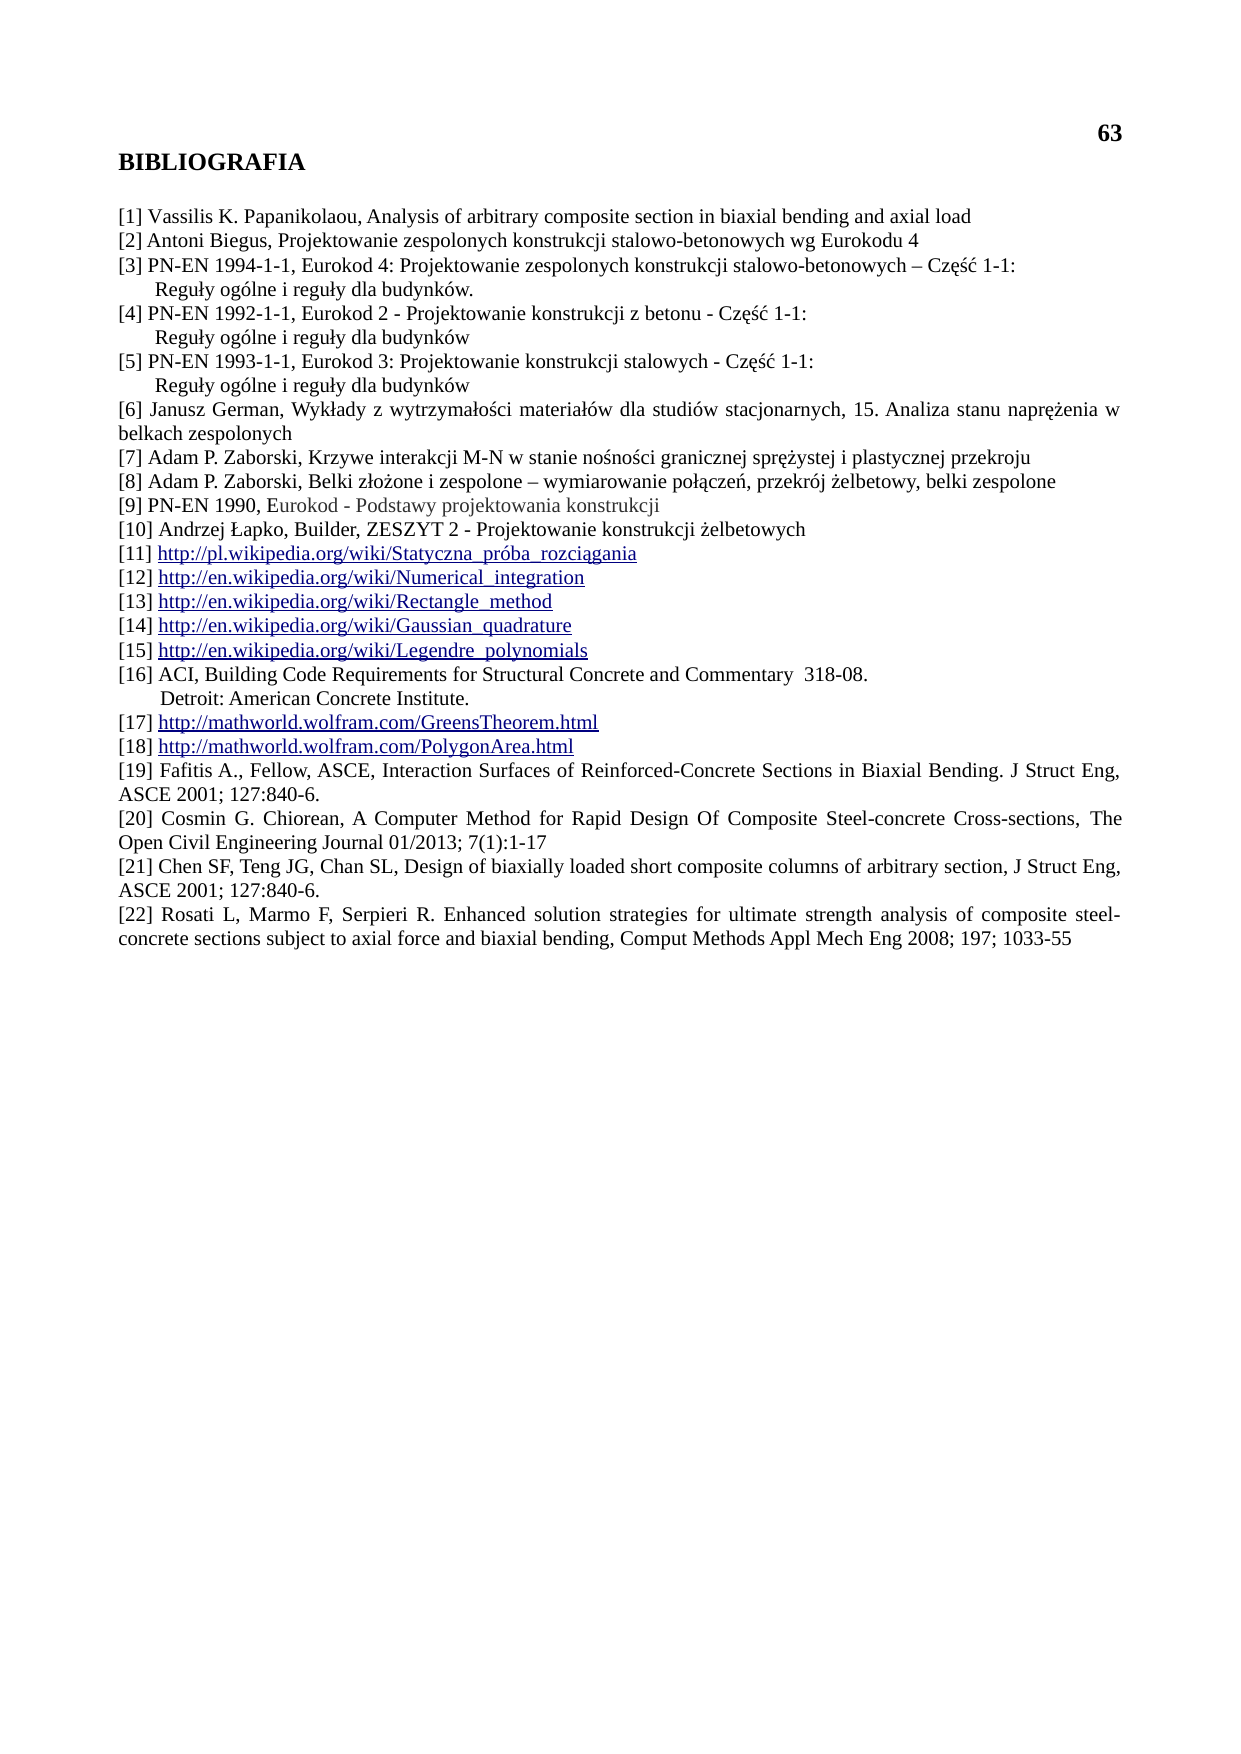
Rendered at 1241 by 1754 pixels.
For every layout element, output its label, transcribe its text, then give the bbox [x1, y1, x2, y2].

text [18] http://mathworld.wolfram.com/PolygonArea.html [118, 734, 1122, 758]
text [3] PN-EN 1994-1-1, Eurokod 4: Projektowanie zespolonych konstrukcji stalowo-betonowych – Część 1-1: Reguły ogólne i reguły dla budynków. [118, 252, 1122, 301]
text [4] PN-EN 1992-1-1, Eurokod 2 - Projektowanie konstrukcji z betonu - Część 1-1: Reguły ogólne i reguły dla budynków [118, 301, 1122, 349]
text [12] http://en.wikipedia.org/wiki/Numerical_integration [118, 565, 1122, 589]
text [13] http://en.wikipedia.org/wiki/Rectangle_method [118, 589, 1122, 613]
text [17] http://mathworld.wolfram.com/GreensTheorem.html [118, 710, 1122, 734]
text [15] http://en.wikipedia.org/wiki/Legendre_polynomials [118, 637, 1122, 662]
text [10] Andrzej Łapko, Builder, ZESZYT 2 - Projektowanie konstrukcji żelbetowych [118, 517, 1122, 541]
text [14] http://en.wikipedia.org/wiki/Gaussian_quadrature [118, 613, 1122, 637]
text BIBLIOGRAFIA [118, 147, 1122, 176]
text [1] Vassilis K. Papanikolaou, Analysis of arbitrary composite section in biaxial bending and axial load [118, 204, 1122, 228]
text [7] Adam P. Zaborski, Krzywe interakcji M-N w stanie nośności granicznej sprężystej i plastycznej przekroju [118, 445, 1122, 469]
text [21] Chen SF, Teng JG, Chan SL, Design of biaxially loaded short composite columns of arbitrary section, J Struct Eng, ASCE 2001; 127:840-6. [118, 854, 1122, 902]
text [2] Antoni Biegus, Projektowanie zespolonych konstrukcji stalowo-betonowych wg Eurokodu 4 [118, 228, 1122, 252]
text [8] Adam P. Zaborski, Belki złożone i zespolone – wymiarowanie połączeń, przekrój żelbetowy, belki zespolone [118, 469, 1122, 493]
text [11] http://pl.wikipedia.org/wiki/Statyczna_próba_rozciągania [118, 541, 1122, 565]
text [9] PN-EN 1990, Eurokod - Podstawy projektowania konstrukcji [118, 493, 1122, 517]
text [20] Cosmin G. Chiorean, A Computer Method for Rapid Design Of Composite Steel-concrete Cross-sections, The Open Civil Engineering Journal 01/2013; 7(1):1-17 [118, 806, 1122, 854]
text [5] PN-EN 1993-1-1, Eurokod 3: Projektowanie konstrukcji stalowych - Część 1-1: Reguły ogólne i reguły dla budynków [118, 349, 1122, 397]
text 61 [118, 118, 1122, 147]
text [6] Janusz German, Wykłady z wytrzymałości materiałów dla studiów stacjonarnych, 15. Analiza stanu naprężenia w belkach zespolonych [118, 397, 1122, 445]
text [19] Fafitis A., Fellow, ASCE, Interaction Surfaces of Reinforced-Concrete Sections in Biaxial Bending. J Struct Eng, ASCE 2001; 127:840-6. [118, 758, 1122, 806]
text [16] ACI, Building Code Requirements for Structural Concrete and Commentary 318-08. Detroit: American Concrete Institute. [118, 662, 1122, 710]
text [22] Rosati L, Marmo F, Serpieri R. Enhanced solution strategies for ultimate strength analysis of composite steel-concrete sections subject to axial force and biaxial bending, Comput Methods Appl Mech Eng 2008; 197; 1033-55 [118, 902, 1122, 950]
